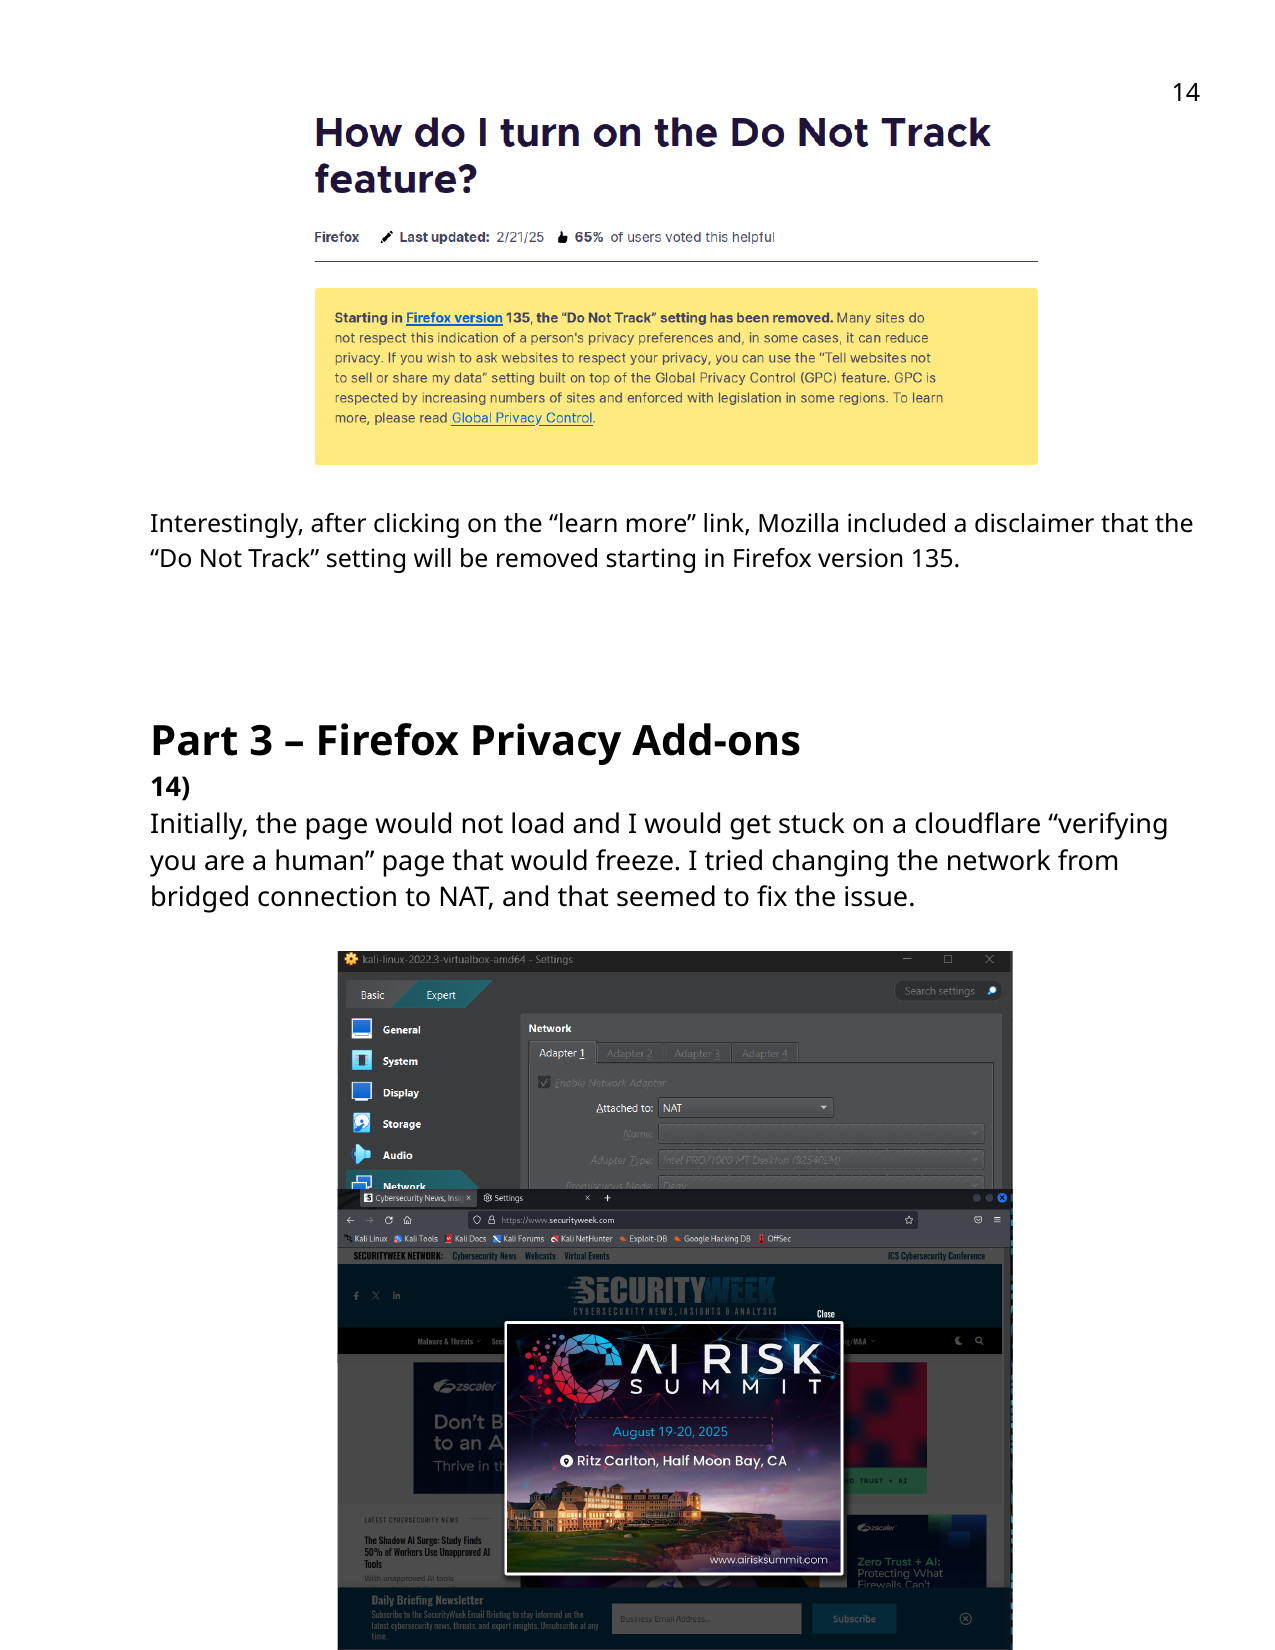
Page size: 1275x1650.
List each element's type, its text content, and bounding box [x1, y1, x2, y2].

text 14) [150, 767, 1200, 804]
picture [337, 951, 1013, 1650]
text Part 3 – Firefox Privacy Add-ons [150, 711, 1200, 767]
text Interestingly, after clicking on the “learn more” link, Mozilla included a disclaimer that the “Do Not Track” setting will be removed starting in Firefox version 135. [150, 506, 1200, 574]
text Initially, the page would not load and I would get stuck on a cloudflare “verifying you are a human” page that would freeze. I tried changing the network from bridged connection to NAT, and that seemed to fix the issue. [150, 804, 1200, 915]
picture [300, 109, 1050, 472]
